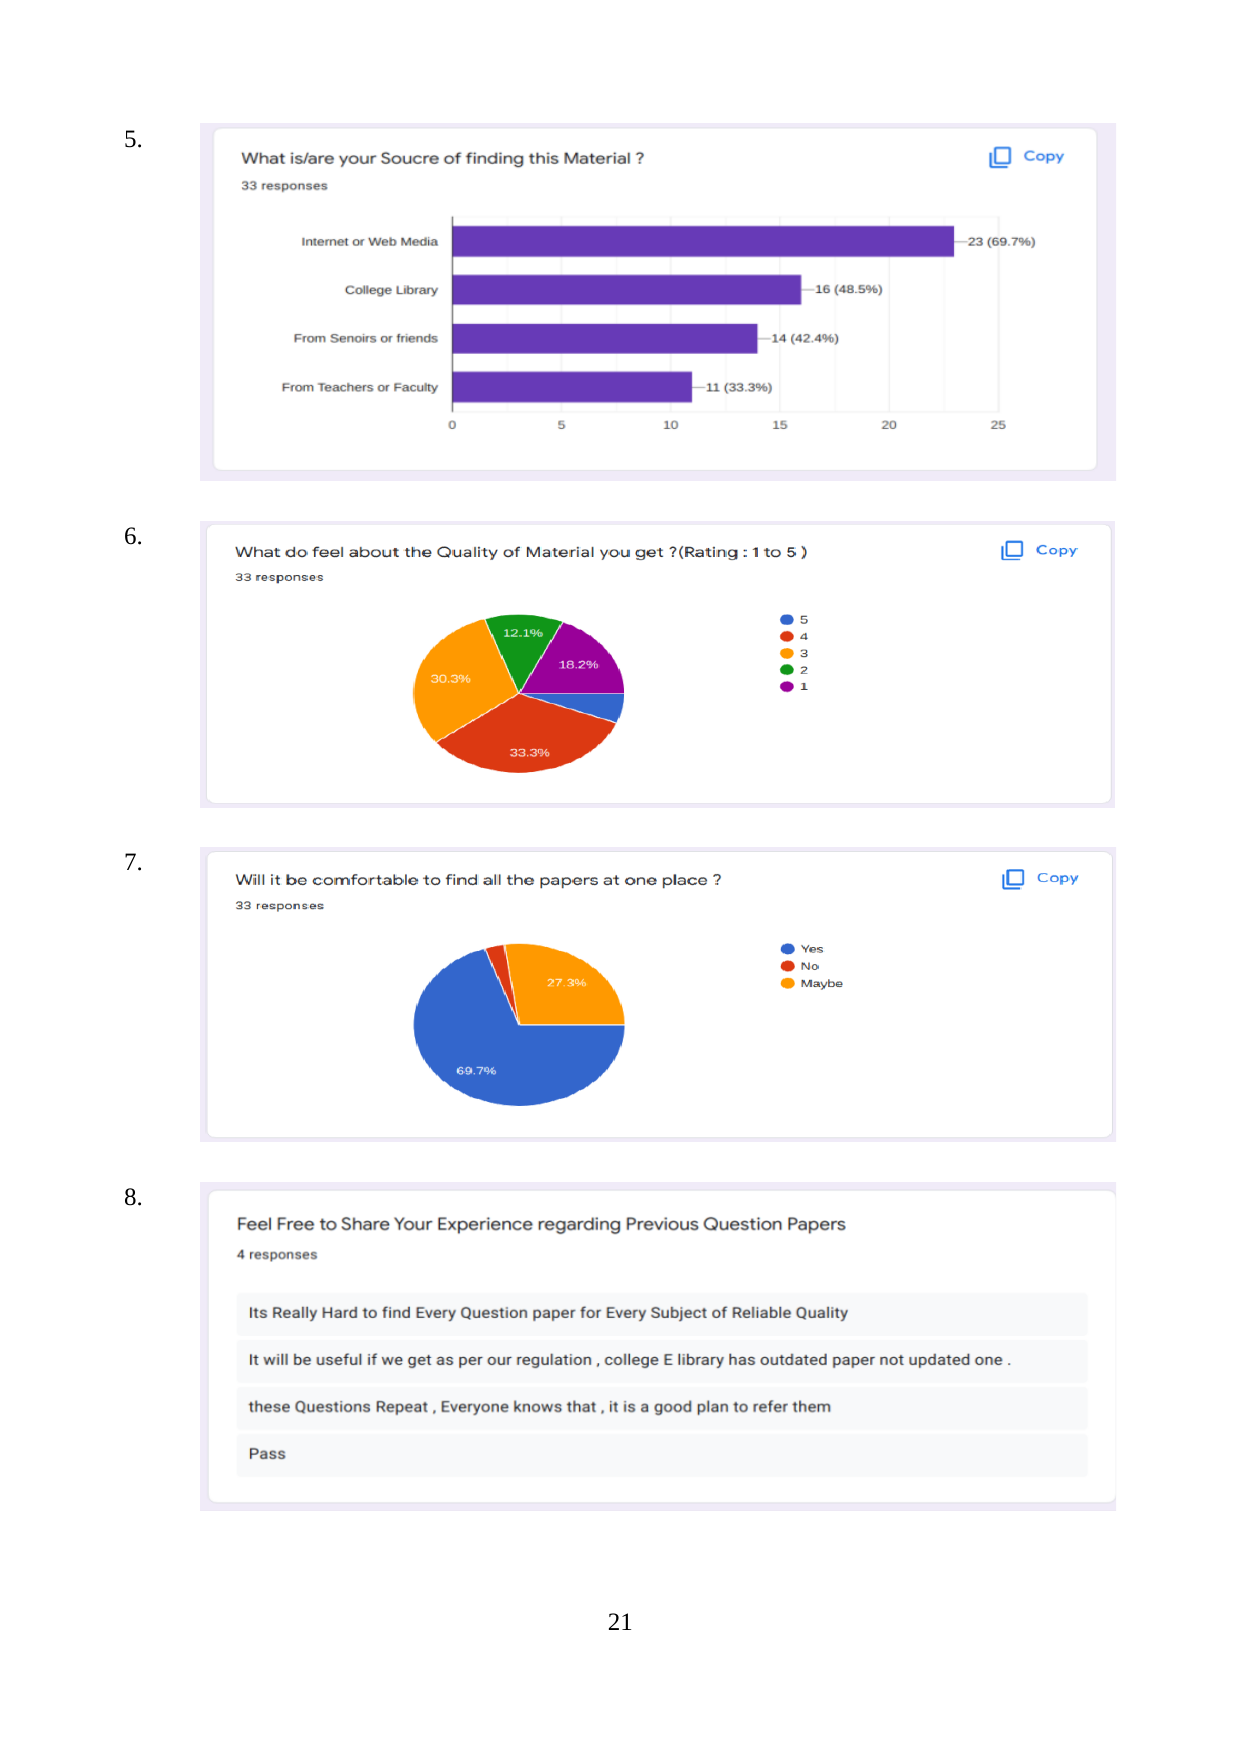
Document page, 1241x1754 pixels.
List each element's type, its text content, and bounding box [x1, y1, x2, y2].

table_cell 7. [118, 842, 194, 1176]
picture [200, 521, 1117, 808]
table_cell 8. [118, 1176, 194, 1547]
picture [200, 1182, 1117, 1512]
table_cell [194, 1176, 1122, 1547]
table_cell 6. [118, 515, 194, 842]
table_cell [194, 842, 1122, 1176]
picture [200, 123, 1117, 481]
table_cell [194, 118, 1122, 515]
table_cell [194, 515, 1122, 842]
picture [200, 847, 1117, 1142]
table_cell 5. [118, 118, 194, 515]
